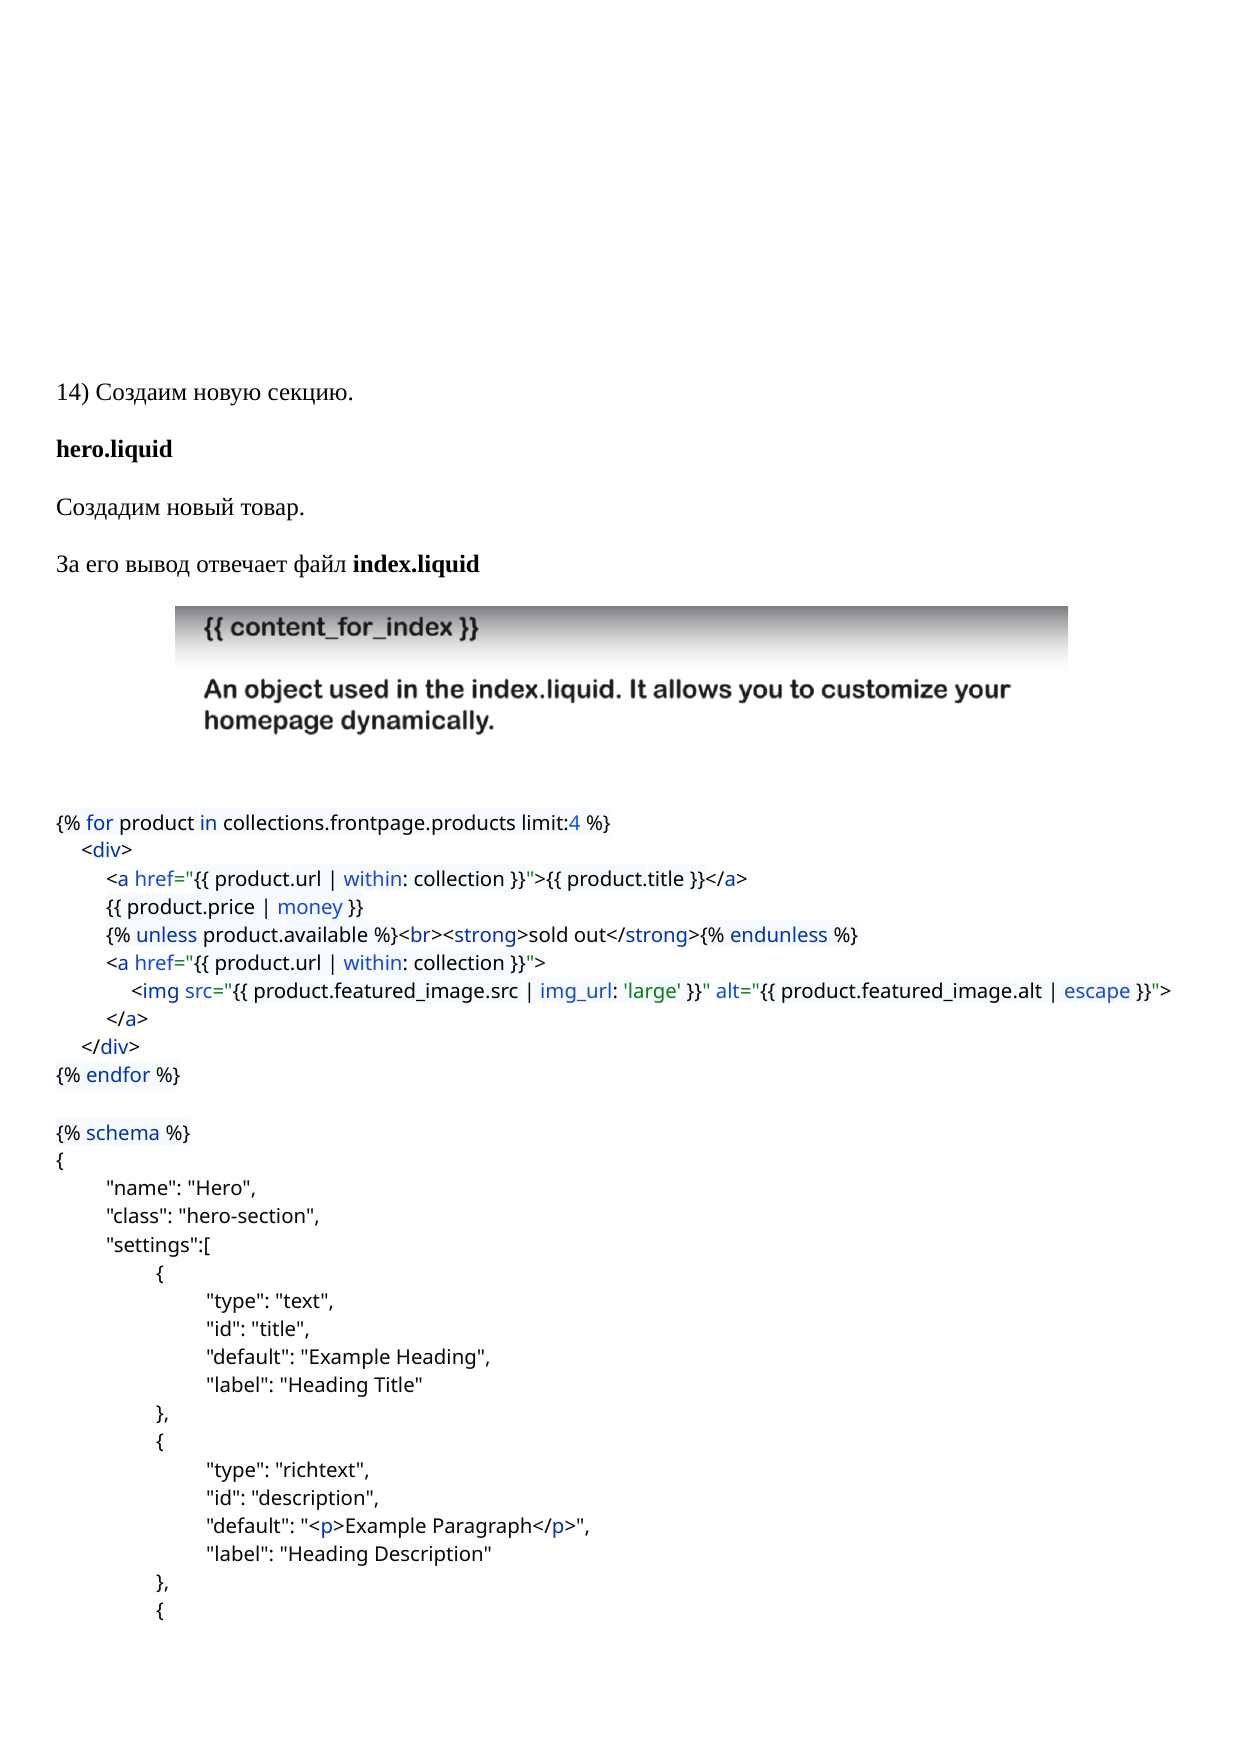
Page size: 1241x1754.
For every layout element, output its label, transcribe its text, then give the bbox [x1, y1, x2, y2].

text <a href="{{ product.url | within: collection }}"> [56, 948, 1187, 977]
text {% endfor %} [56, 1061, 1187, 1089]
text { [56, 1596, 1187, 1624]
text "default": "<p>Example Paragraph</p>", [56, 1511, 1187, 1539]
text hero.liquid [56, 434, 1187, 463]
text "id": "description", [56, 1483, 1187, 1511]
text "id": "title", [56, 1314, 1187, 1343]
text <a href="{{ product.url | within: collection }}">{{ product.title }}</a> [56, 864, 1187, 892]
text 14) Создаим новую секцию. [56, 377, 1187, 406]
text "label": "Heading Description" [56, 1539, 1187, 1568]
text </a> [56, 1005, 1187, 1033]
text { [56, 1258, 1187, 1286]
text За его вывод отвечает файл index.liquid [56, 549, 1187, 578]
text {% unless product.available %}<br><strong>sold out</strong>{% endunless %} [56, 920, 1187, 948]
text Создадим новый товар. [56, 492, 1187, 521]
text "type": "richtext", [56, 1455, 1187, 1483]
text {% schema %} [56, 1118, 1187, 1146]
text { [56, 1427, 1187, 1455]
text <img src="{{ product.featured_image.src | img_url: 'large' }}" alt="{{ product.featured_image.alt | escape }}"> [56, 977, 1187, 1005]
text <div> [56, 836, 1187, 864]
text "type": "text", [56, 1286, 1187, 1314]
text </div> [56, 1033, 1187, 1061]
text }, [56, 1568, 1187, 1596]
text }, [56, 1399, 1187, 1427]
text "settings":[ [56, 1230, 1187, 1258]
text {% for product in collections.frontpage.products limit:4 %} [56, 808, 1187, 836]
text "name": "Hero", [56, 1174, 1187, 1202]
text { [56, 1146, 1187, 1174]
picture [175, 606, 1069, 744]
text {{ product.price | money }} [56, 892, 1187, 920]
text "class": "hero-section", [56, 1202, 1187, 1230]
text "default": "Example Heading", [56, 1343, 1187, 1371]
text "label": "Heading Title" [56, 1371, 1187, 1399]
